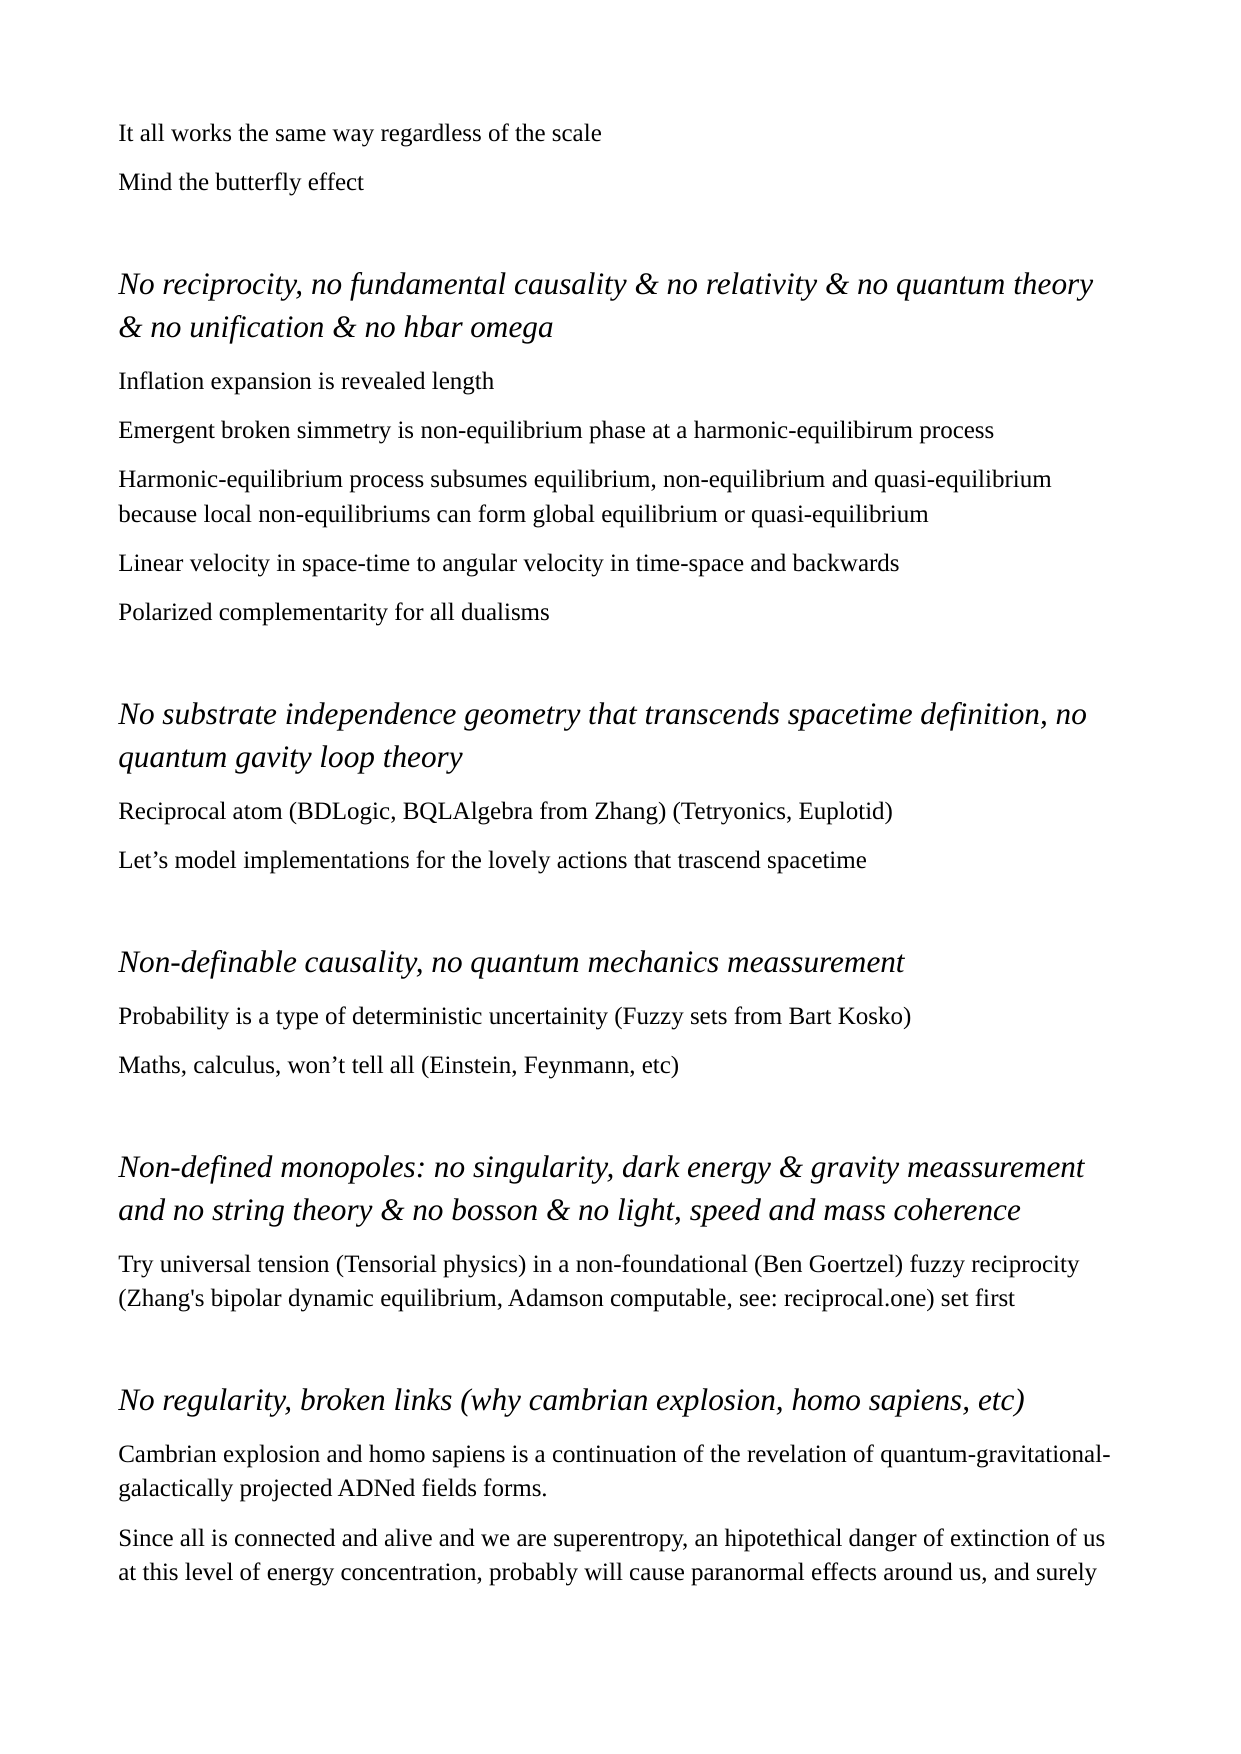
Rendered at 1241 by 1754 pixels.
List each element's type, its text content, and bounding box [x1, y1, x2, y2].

text Non-defined monopoles: no singularity, dark energy & gravity meassurement and no string theory & no bosson & no light, speed and mass coherence [118, 1148, 1122, 1227]
text Let’s model implementations for the lovely actions that trascend spacetime [118, 845, 1122, 874]
text Linear velocity in space-time to angular velocity in time-space and backwards [118, 548, 1122, 577]
text Try universal tension (Tensorial physics) in a non-foundational (Ben Goertzel) fuzzy reciprocity (Zhang's bipolar dynamic equilibrium, Adamson computable, see: reciprocal.one) set first [118, 1249, 1122, 1312]
text Probability is a type of deterministic uncertainity (Fuzzy sets from Bart Kosko) [118, 1001, 1122, 1029]
text Maths, calculus, won’t tell all (Einstein, Feynmann, etc) [118, 1050, 1122, 1078]
text Cambrian explosion and homo sapiens is a continuation of the revelation of quantum-gravitational-galactically projected ADNed fields forms. [118, 1439, 1122, 1502]
text No regularity, broken links (why cambrian explosion, homo sapiens, etc) [118, 1381, 1122, 1417]
text Emergent broken simmetry is non-equilibrium phase at a harmonic-equilibirum process [118, 415, 1122, 444]
text No substrate independence geometry that transcends spacetime definition, no quantum gavity loop theory [118, 695, 1122, 774]
text Inflation expansion is revealed length [118, 366, 1122, 395]
text No reciprocity, no fundamental causality & no relativity & no quantum theory & no unification & no hbar omega [118, 265, 1122, 344]
text Harmonic-equilibrium process subsumes equilibrium, non-equilibrium and quasi-equilibrium because local non-equilibriums can form global equilibrium or quasi-equilibrium [118, 464, 1122, 527]
text Reciprocal atom (BDLogic, BQLAlgebra from Zhang) (Tetryonics, Euplotid) [118, 796, 1122, 824]
text Polarized complementarity for all dualisms [118, 597, 1122, 626]
text It all works the same way regardless of the scale [118, 118, 1122, 147]
text Non-definable causality, no quantum mechanics meassurement [118, 943, 1122, 979]
text Mind the butterfly effect [118, 167, 1122, 196]
text Since all is connected and alive and we are superentropy, an hipotethical danger of extinction of us at this level of energy concentration, probably will cause paranormal effects around us, and surely [118, 1523, 1122, 1586]
